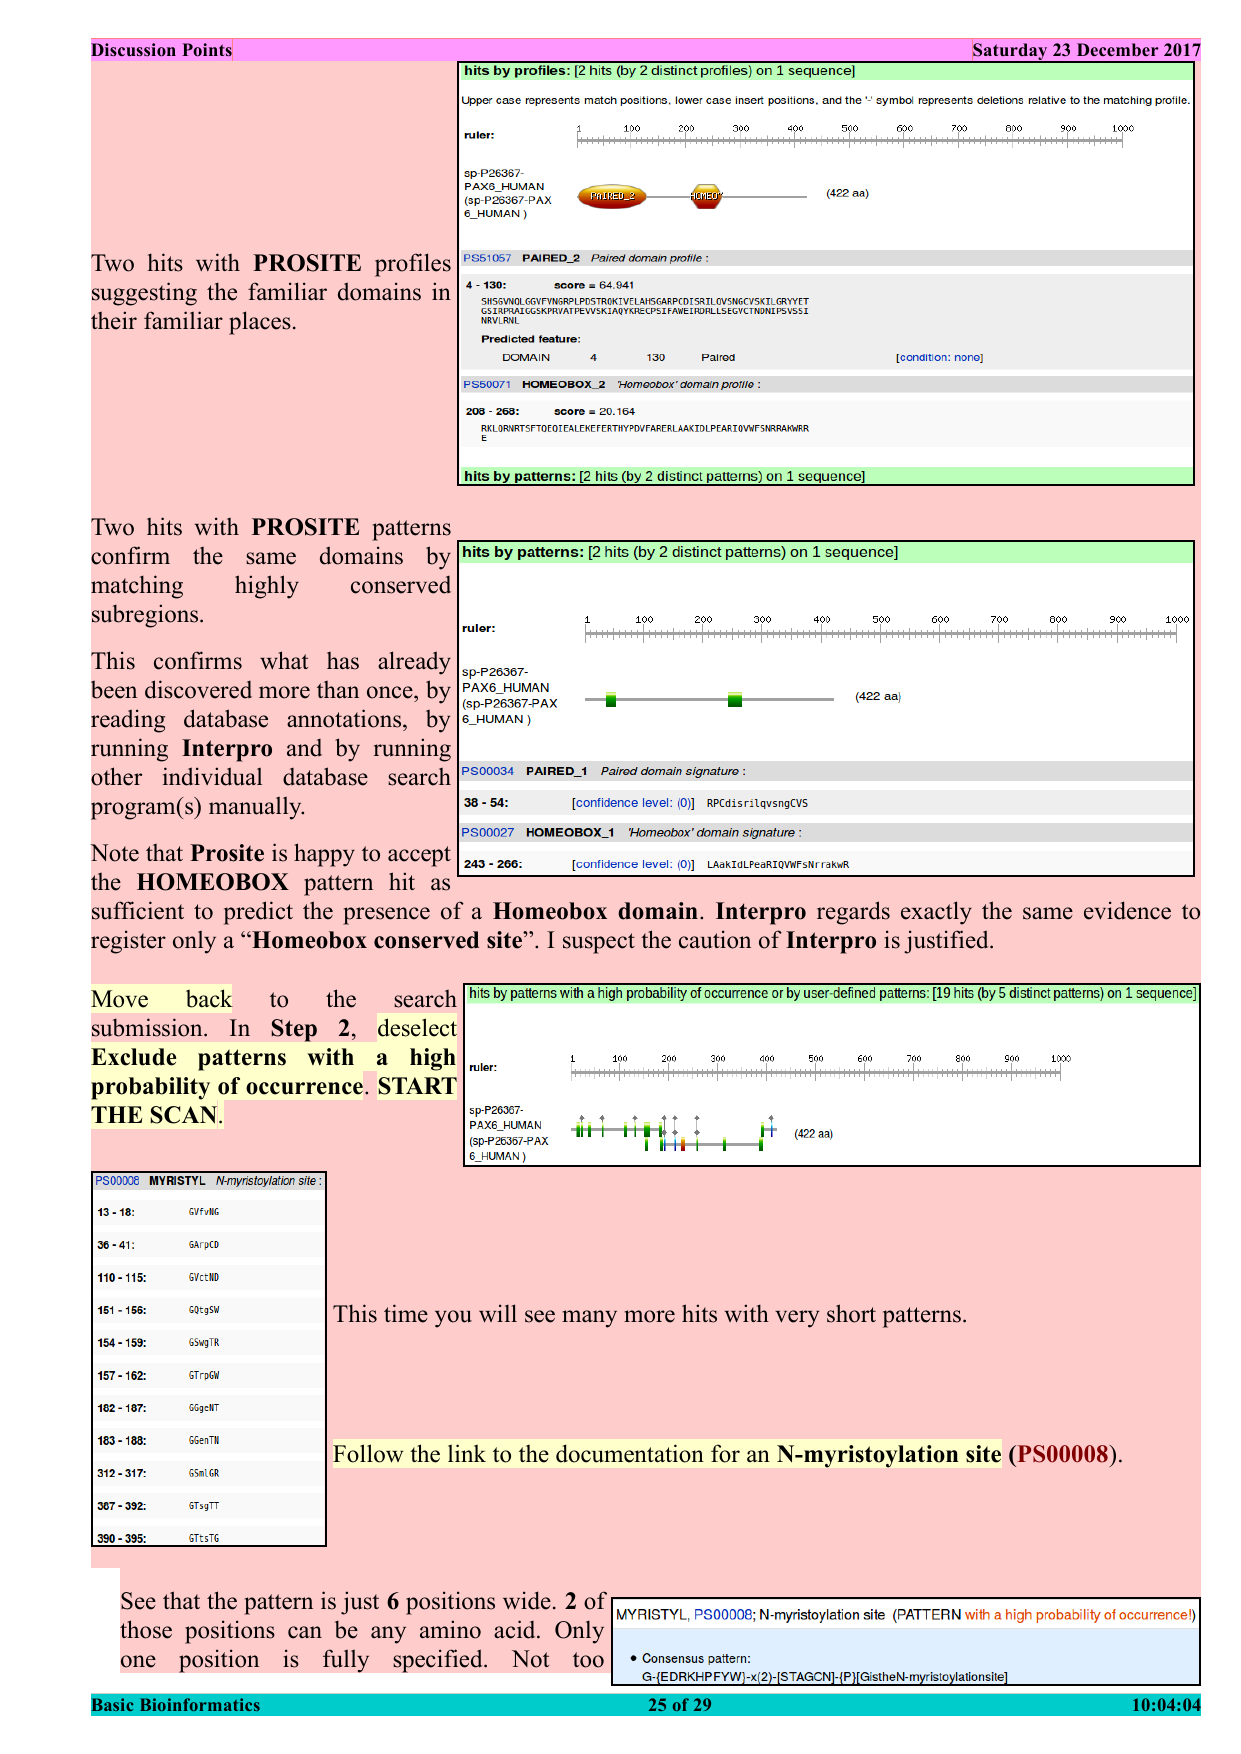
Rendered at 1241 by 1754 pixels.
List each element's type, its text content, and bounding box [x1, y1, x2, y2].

picture [459, 542, 1193, 875]
picture [459, 63, 1193, 484]
picture [465, 985, 1199, 1165]
text This confirms what has already been discovered more than once, by reading database annotations, by running Interpro and by running other individual database search program(s) manually. [91, 646, 457, 820]
picture [93, 1173, 325, 1545]
text This time you will see many more hits with very short patterns. [327, 1299, 1201, 1328]
text Note that Prosite is happy to accept the HOMEOBOX pattern hit as sufficient to predict the presence of a Homeobox domain. Interpro regards exactly the same evidence to register only a “Homeobox conserved site”. I suspect the caution of Interpro is justified. [91, 838, 1201, 954]
picture [613, 1599, 1199, 1684]
text Follow the link to the documentation for an N-myristoylation site (PS00008). [327, 1439, 1201, 1468]
text Two hits with PROSITE patterns confirm the same domains by matching highly conserved subregions. [91, 512, 1201, 628]
text See that the pattern is just 6 positions wide. 2 of those positions can be any amino acid. Only one position is fully specified. Not too [120, 1586, 1201, 1673]
text Move back to the search submission. In Step 2, deselect Exclude patterns with a high probability of occurrence. START THE SCAN. [91, 984, 463, 1129]
text Two hits with PROSITE profiles suggesting the familiar domains in their familiar places. [91, 248, 457, 335]
